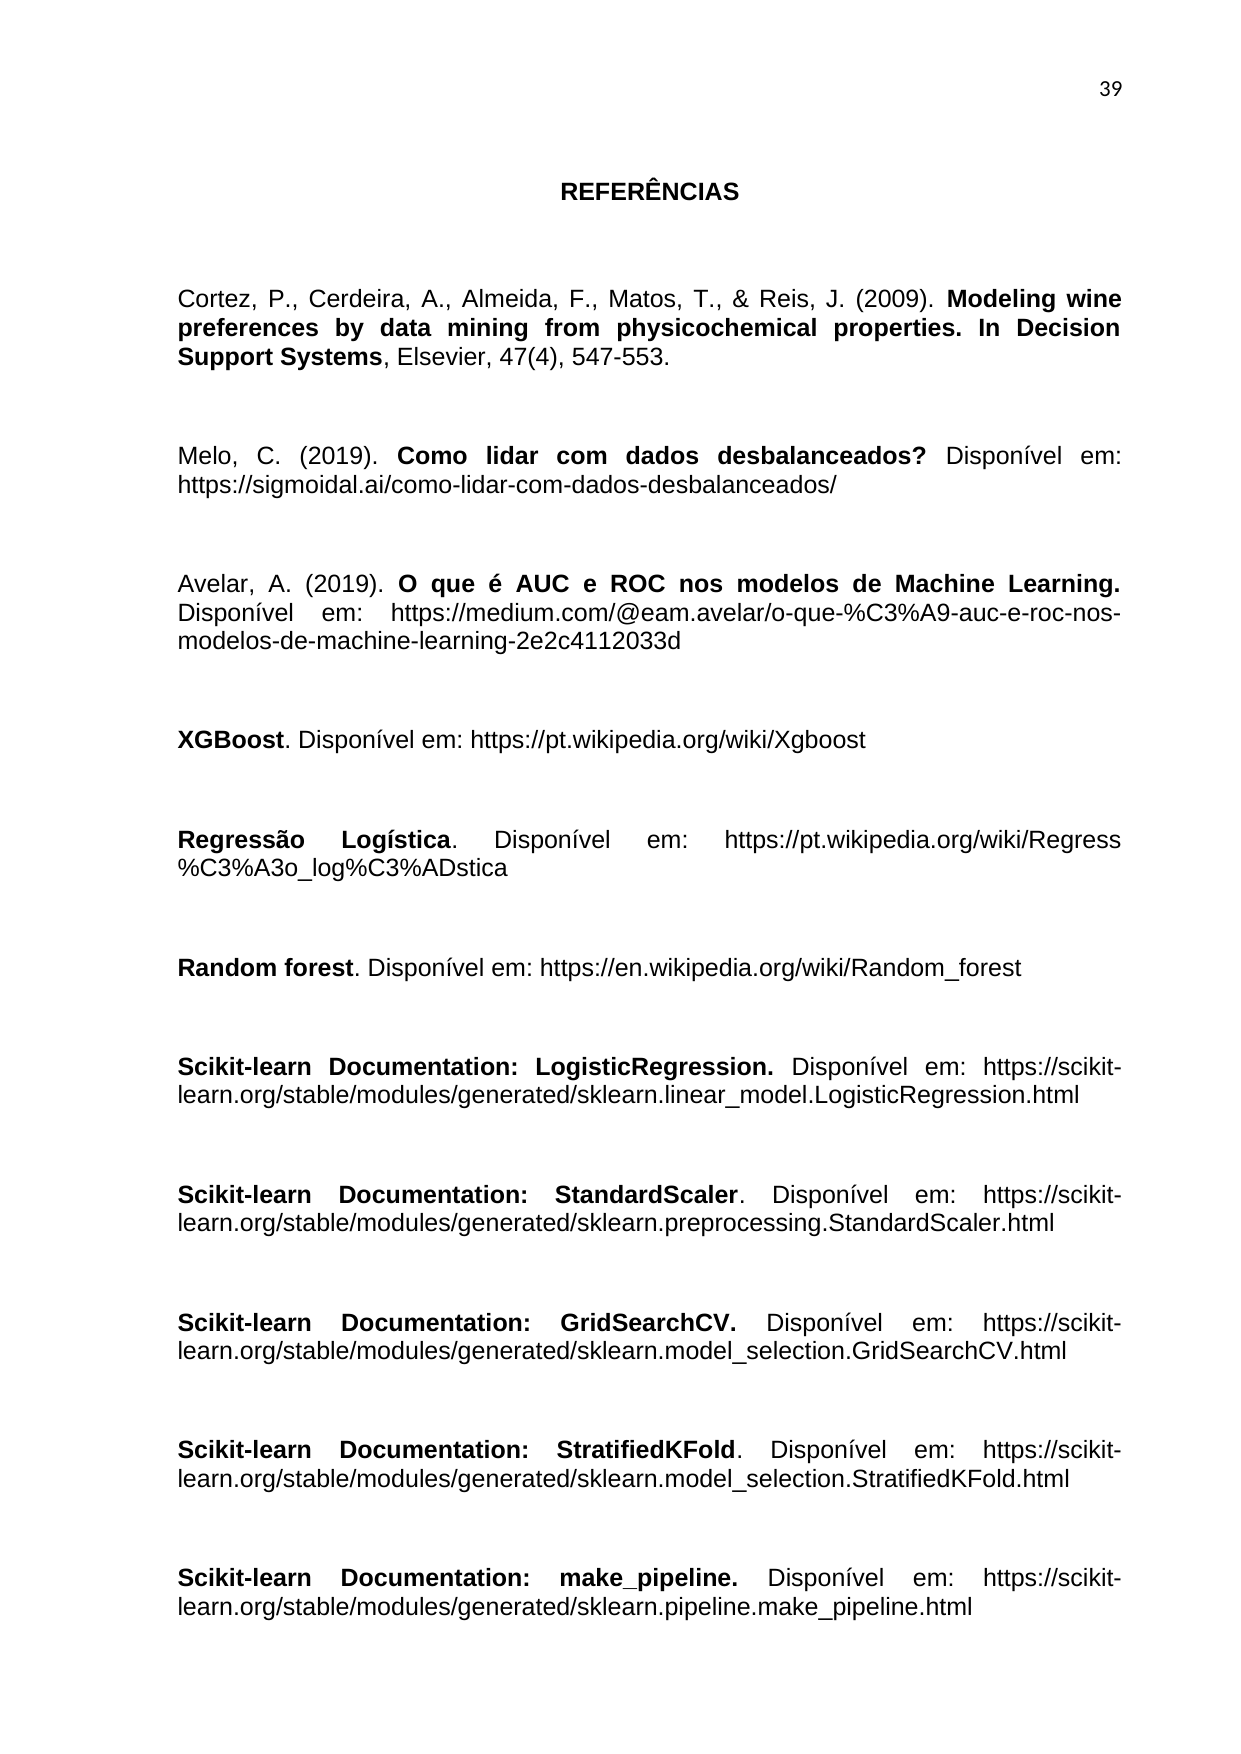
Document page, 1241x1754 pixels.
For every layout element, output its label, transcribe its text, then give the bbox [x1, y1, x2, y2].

text Scikit-learn Documentation: make_pipeline. Disponível em: https://scikit-learn.org/stable/modules/generated/sklearn.pipeline.make_pipeline.html [177, 1563, 1122, 1621]
subtitle REFERÊNCIAS [177, 177, 1122, 206]
text Cortez, P., Cerdeira, A., Almeida, F., Matos, T., & Reis, J. (2009). Modeling wine preferences by data mining from physicochemical properties. In Decision Support Systems, Elsevier, 47(4), 547-553. [177, 284, 1122, 371]
text Scikit-learn Documentation: StratifiedKFold. Disponível em: https://scikit-learn.org/stable/modules/generated/sklearn.model_selection.StratifiedKFold.html [177, 1436, 1122, 1493]
text Scikit-learn Documentation: LogisticRegression. Disponível em: https://scikit-learn.org/stable/modules/generated/sklearn.linear_model.LogisticRegression.html [177, 1052, 1122, 1109]
text Regressão Logística. Disponível em: https://pt.wikipedia.org/wiki/Regress%C3%A3o_log%C3%ADstica [177, 825, 1122, 882]
text Scikit-learn Documentation: StandardScaler. Disponível em: https://scikit-learn.org/stable/modules/generated/sklearn.preprocessing.StandardScaler.html [177, 1180, 1122, 1237]
text Melo, C. (2019). Como lidar com dados desbalanceados? Disponível em: https://sigmoidal.ai/como-lidar-com-dados-desbalanceados/ [177, 441, 1122, 498]
text Scikit-learn Documentation: GridSearchCV. Disponível em: https://scikit-learn.org/stable/modules/generated/sklearn.model_selection.GridSearchCV.html [177, 1308, 1122, 1365]
text Random forest. Disponível em: https://en.wikipedia.org/wiki/Random_forest [177, 953, 1122, 981]
text XGBoost. Disponível em: https://pt.wikipedia.org/wiki/Xgboost [177, 726, 1122, 754]
text Avelar, A. (2019). O que é AUC e ROC nos modelos de Machine Learning. Disponível em: https://medium.com/@eam.avelar/o-que-%C3%A9-auc-e-roc-nos-modelos-de-machine-learning-2e2c4112033d [177, 569, 1122, 655]
